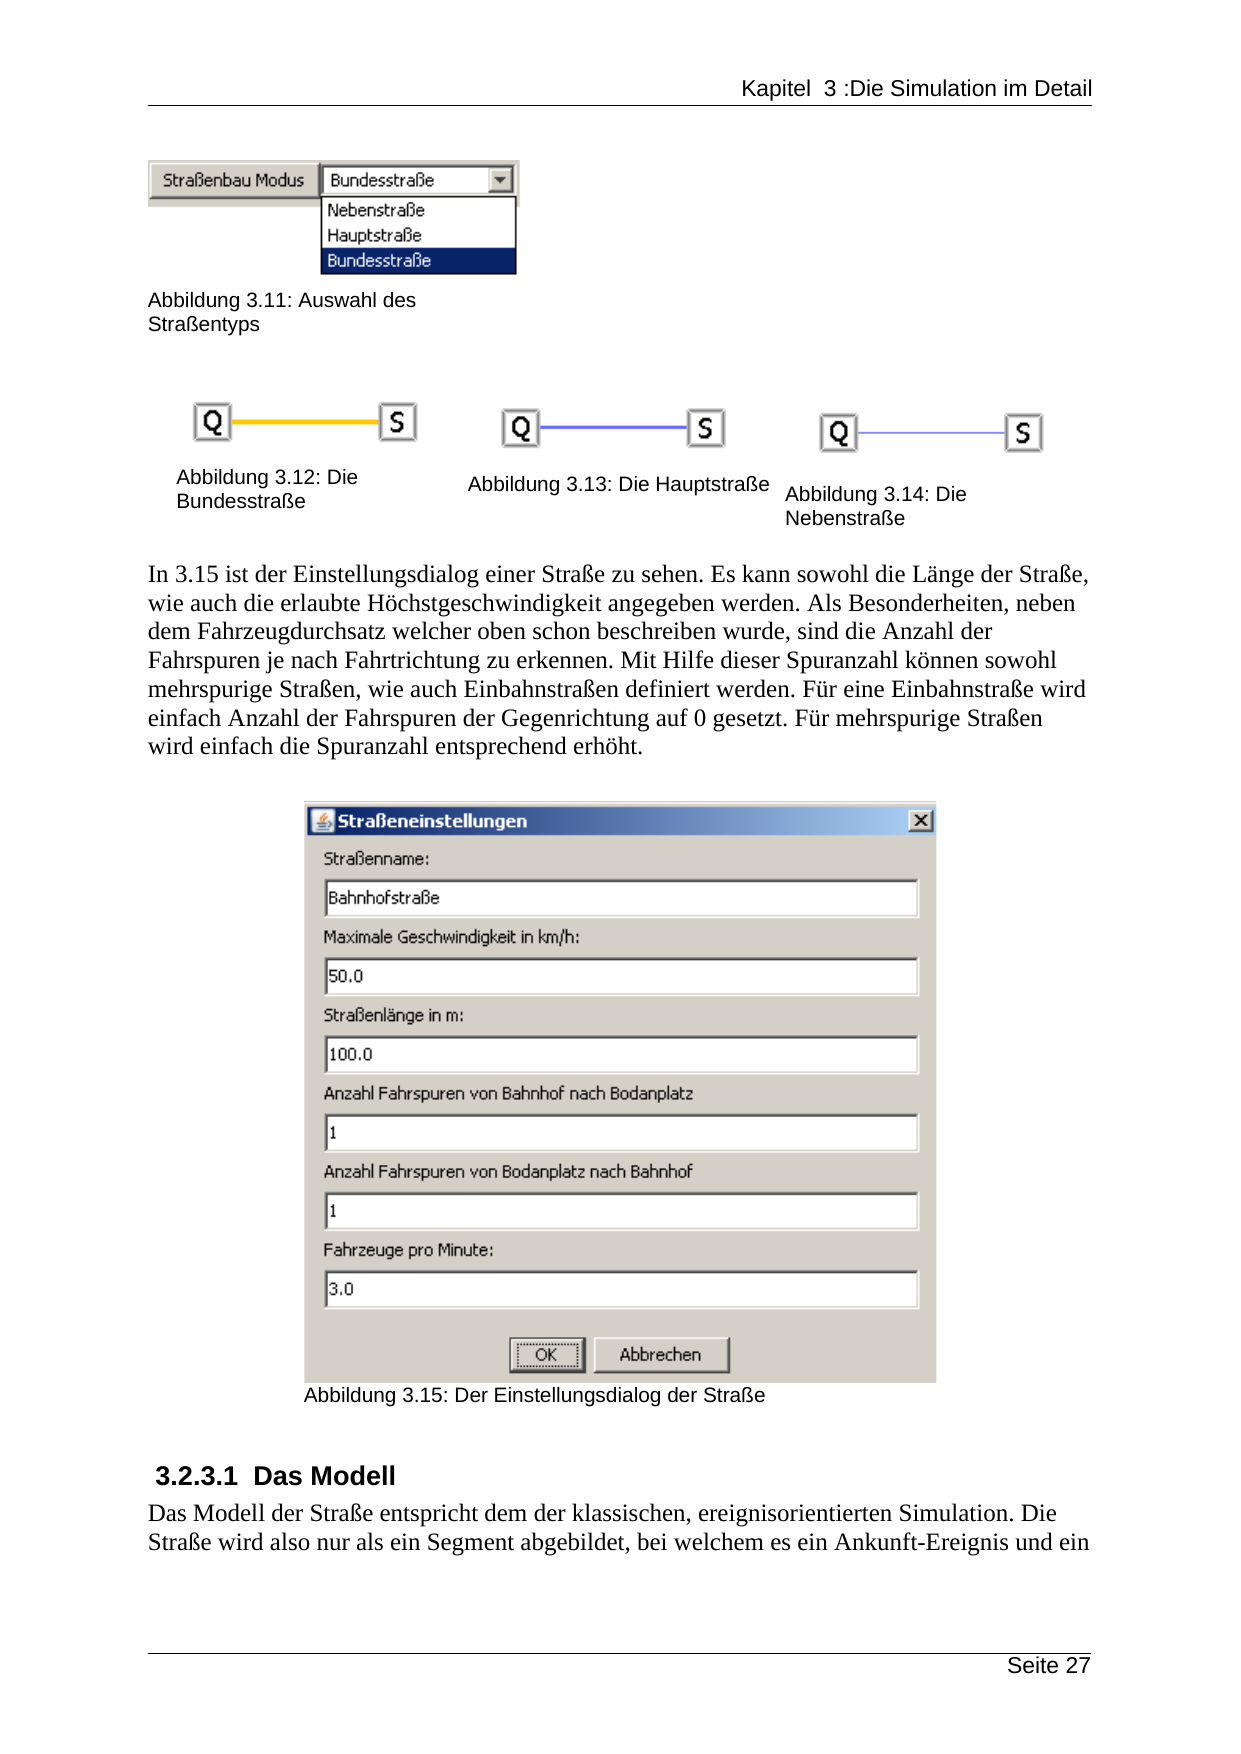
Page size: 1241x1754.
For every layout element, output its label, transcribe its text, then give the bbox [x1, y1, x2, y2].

text Abbildung 3.11: Auswahl des Straßentyps [148, 289, 519, 336]
picture [303, 801, 937, 1383]
table_header [778, 365, 1092, 530]
picture [147, 160, 520, 289]
subtitle Das Modell [148, 1460, 1092, 1492]
table_header [463, 365, 777, 530]
text Das Modell der Straße entspricht dem der klassischen, ereignisorientierten Simulation. Die Straße wird also nur als ein Segment abgebildet, bei welchem es ein Ankunft-Ereignis und ein [148, 1498, 1092, 1555]
table_header [148, 365, 462, 530]
picture [467, 377, 773, 472]
text Abbildung 3.15: Der Einstellungsdialog der Straße [304, 1383, 936, 1407]
picture [785, 377, 1086, 483]
picture [176, 377, 435, 466]
text In Abbildung 3.15 ist der Einstellungsdialog einer Straße zu sehen. Es kann sowohl die Länge der Straße, wie auch die erlaubte Höchstgeschwindigkeit angegeben werden. Als Besonderheiten, neben dem Fahrzeugdurchsatz welcher oben schon beschreiben wurde, sind die Anzahl der Fahrspuren je nach Fahrtrichtung zu erkennen. Mit Hilfe dieser Spuranzahl können sowohl mehrspurige Straßen, wie auch Einbahnstraßen definiert werden. Für eine Einbahnstraße wird einfach Anzahl der Fahrspuren der Gegenrichtung auf 0 gesetzt. Für mehrspurige Straßen wird einfach die Spuranzahl entsprechend erhöht. [148, 559, 1092, 760]
